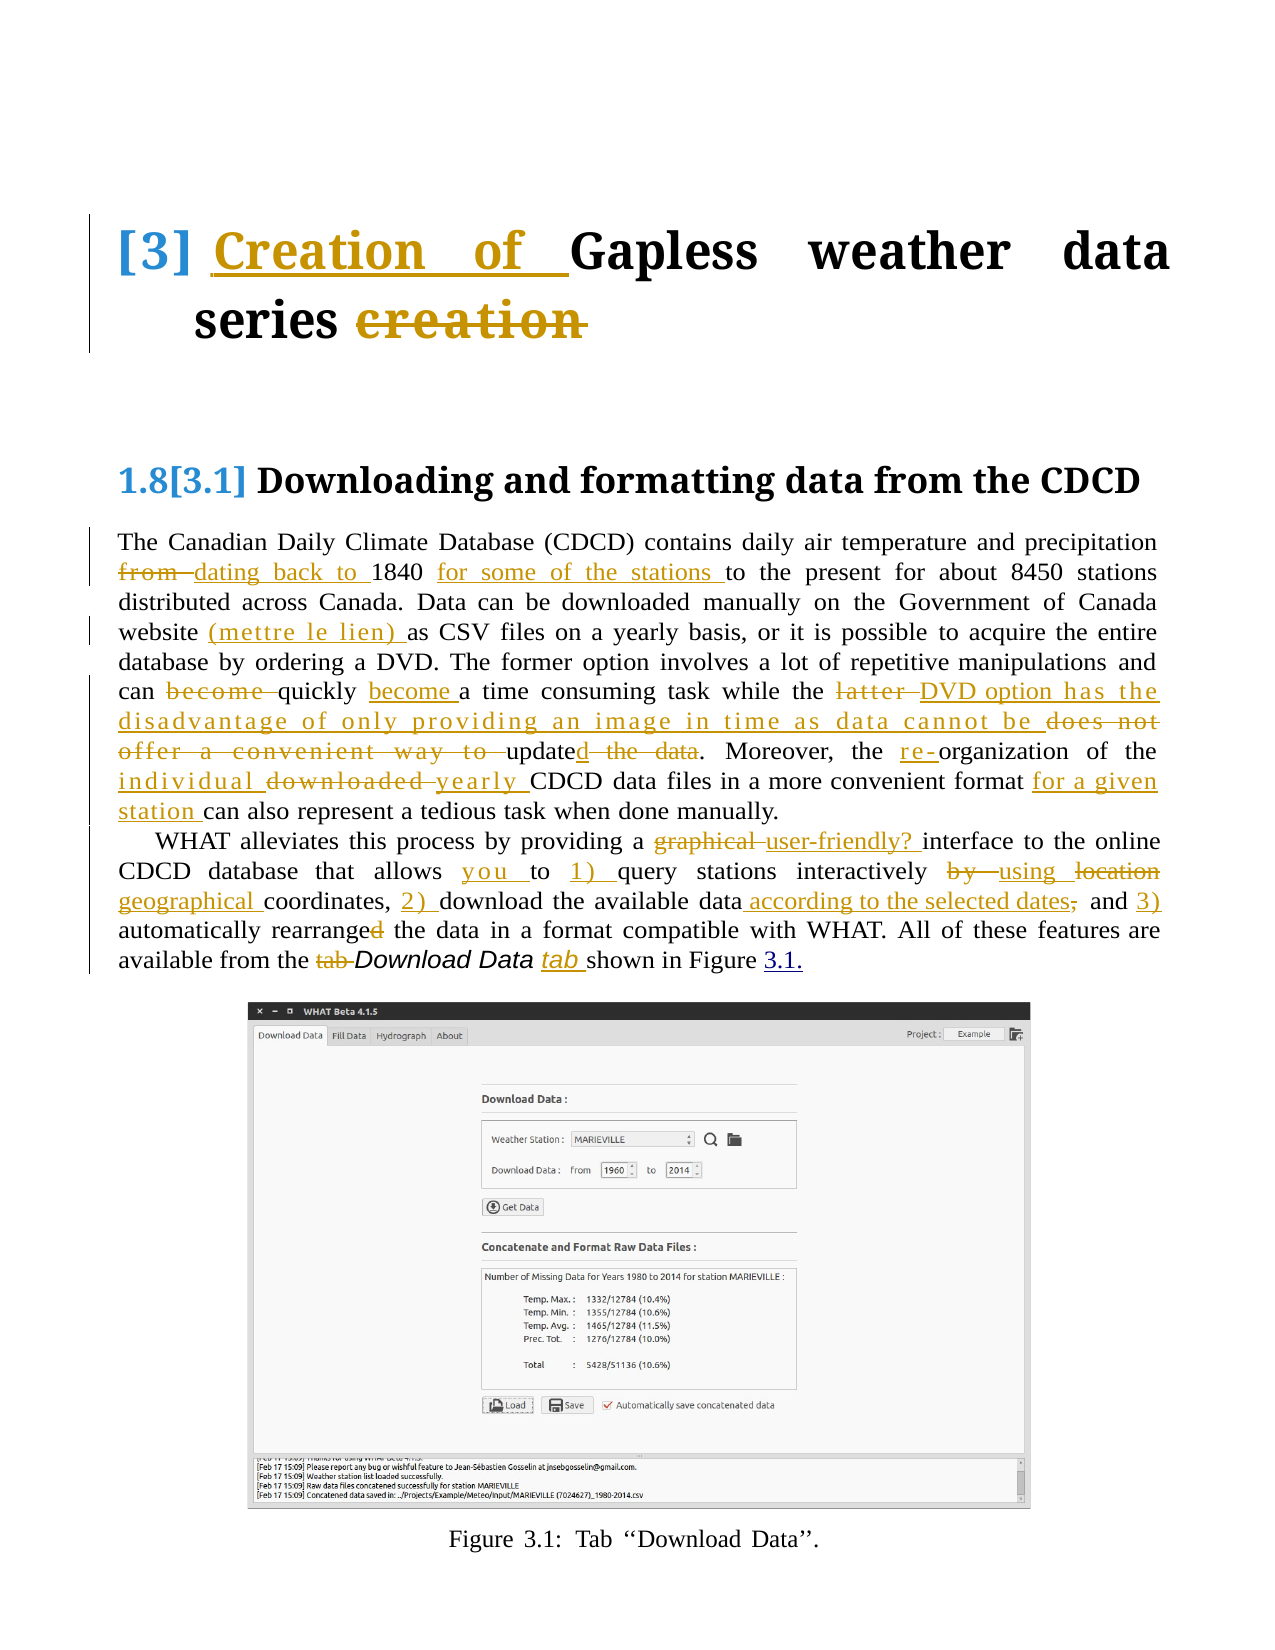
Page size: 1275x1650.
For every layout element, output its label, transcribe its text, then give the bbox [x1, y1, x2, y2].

picture [247, 1002, 1031, 1509]
list Downloading and formatting data from the CDCD [118, 455, 1171, 503]
text Figure 3.1: Tab ‘‘Download Data’’. [448, 1524, 1171, 1553]
list Creation of Gapless weather data series [117, 214, 1171, 353]
text WHAT alleviates this process by providing a user-friendly? interface to the online CDCD database that allows you to 1) query stations interactively using geographical coordinates, 2) download the available data according to the selected dates and 3) automatically rearrange the data in a format compatible with WHAT. All of these features are available from the Download Data tab shown in Figure 3.1. [118, 826, 1161, 974]
text The Canadian Daily Climate Database (CDCD) contains daily air temperature and precipitation dating back to 1840 for some of the stations to the present for about 8450 stations distributed across Canada. Data can be downloaded manually on the Government of Canada website (mettre le lien) as CSV files on a yearly basis, or it is possible to acquire the entire database by ordering a DVD. The former option involves a lot of repetitive manipulations and can quickly become a time consuming task while the DVD option has the disadvantage of only providing an image in time as data cannot be updated. Moreover, the re-organization of the individual yearly CDCD data files in a more convenient format for a given station can also represent a tedious task when done manually. [117, 527, 1157, 825]
